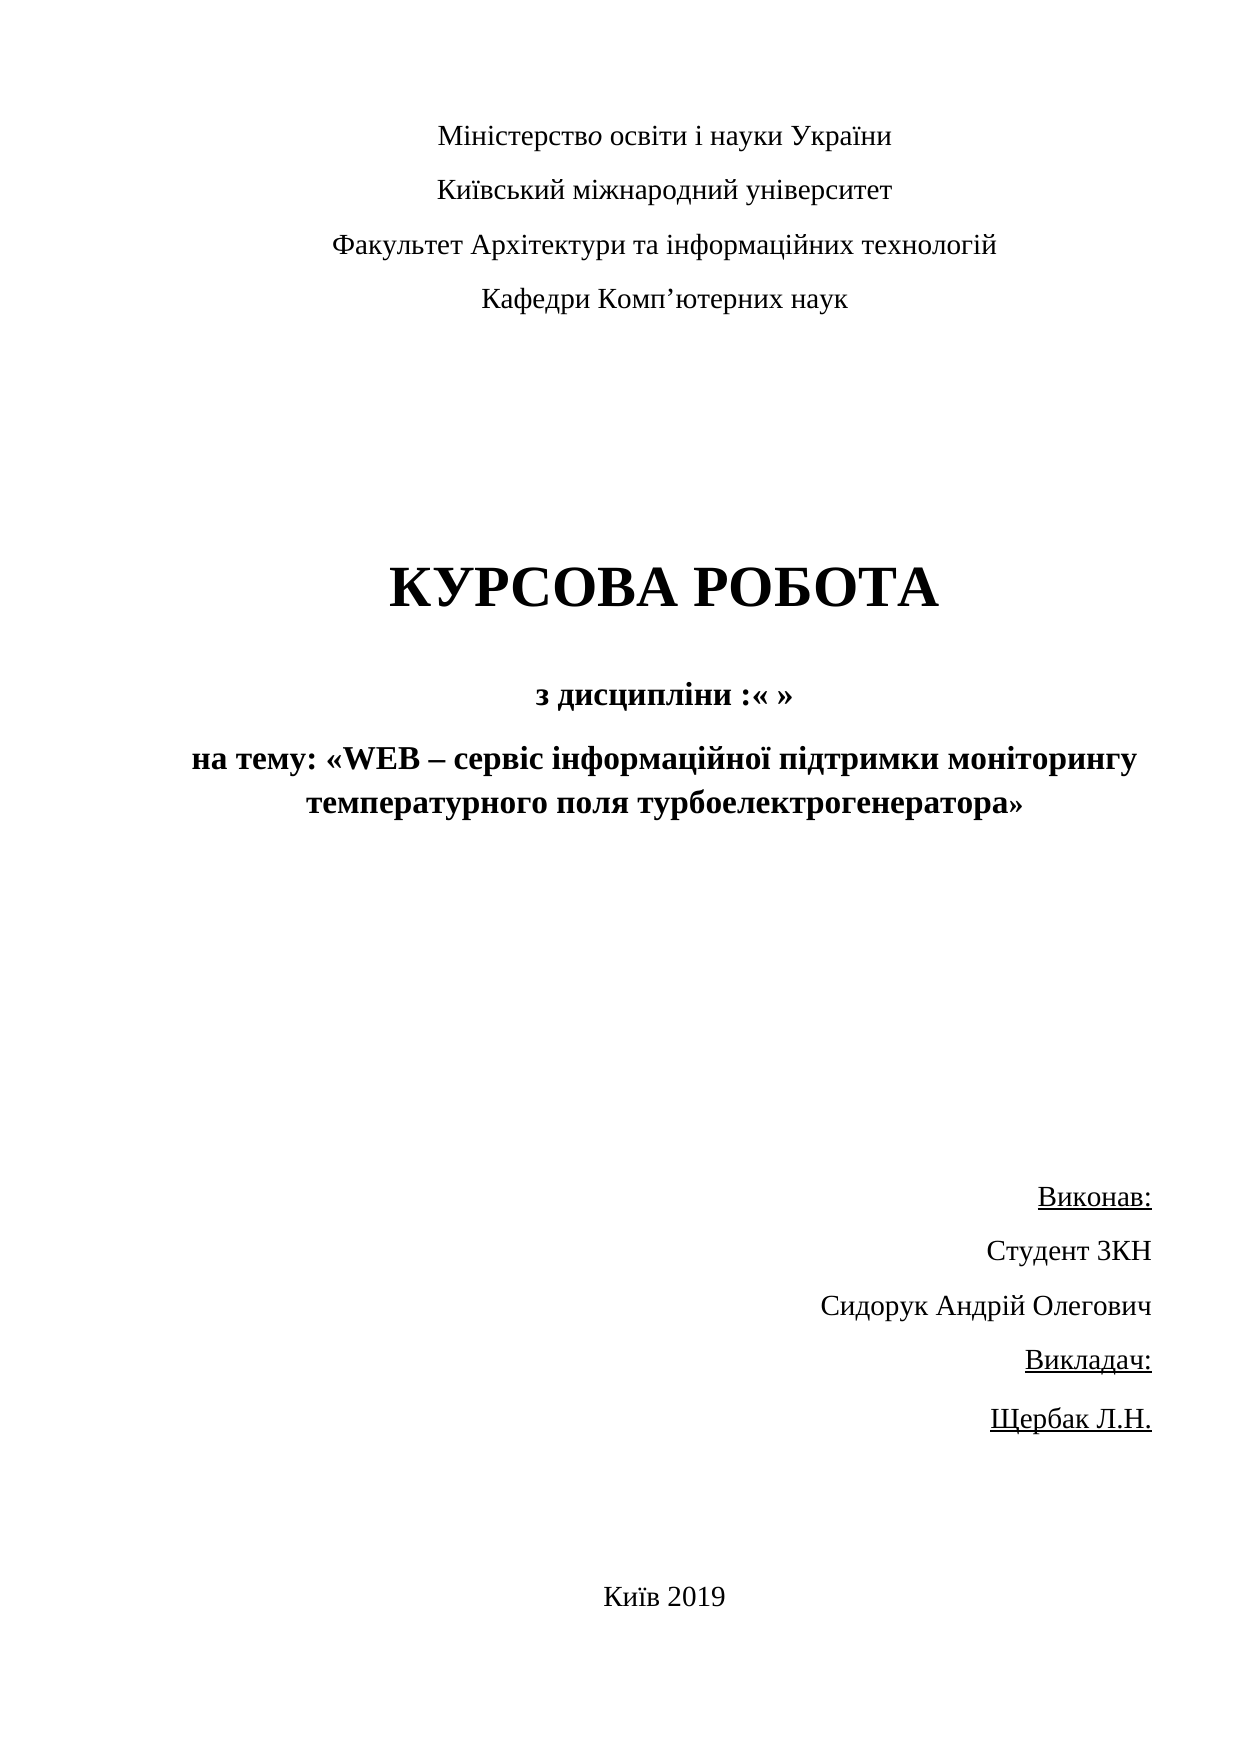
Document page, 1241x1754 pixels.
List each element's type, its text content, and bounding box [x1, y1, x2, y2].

text Студент 3КН [177, 1233, 1152, 1267]
text Сидорук Андрій Олегович [177, 1288, 1152, 1321]
text Курсова робота [177, 552, 1152, 619]
text на тему: «WEB – сервіс інформаційної підтримки моніторингу температурного поля турбоелектрогенератора» [177, 739, 1152, 821]
text Факультет Архітектури та інформаційних технологій [177, 227, 1152, 260]
text Міністерство освіти і науки України [177, 118, 1152, 152]
text з дисципліни :« » [177, 674, 1152, 712]
text Щербак Л.Н. [177, 1401, 1152, 1435]
text Київ 2019 [177, 1579, 1152, 1613]
text Виконав: [177, 1179, 1152, 1212]
text Викладач: [177, 1342, 1152, 1376]
text Київський міжнародний університет [177, 172, 1152, 206]
text Кафедри Комп’ютерних наук [177, 281, 1152, 315]
